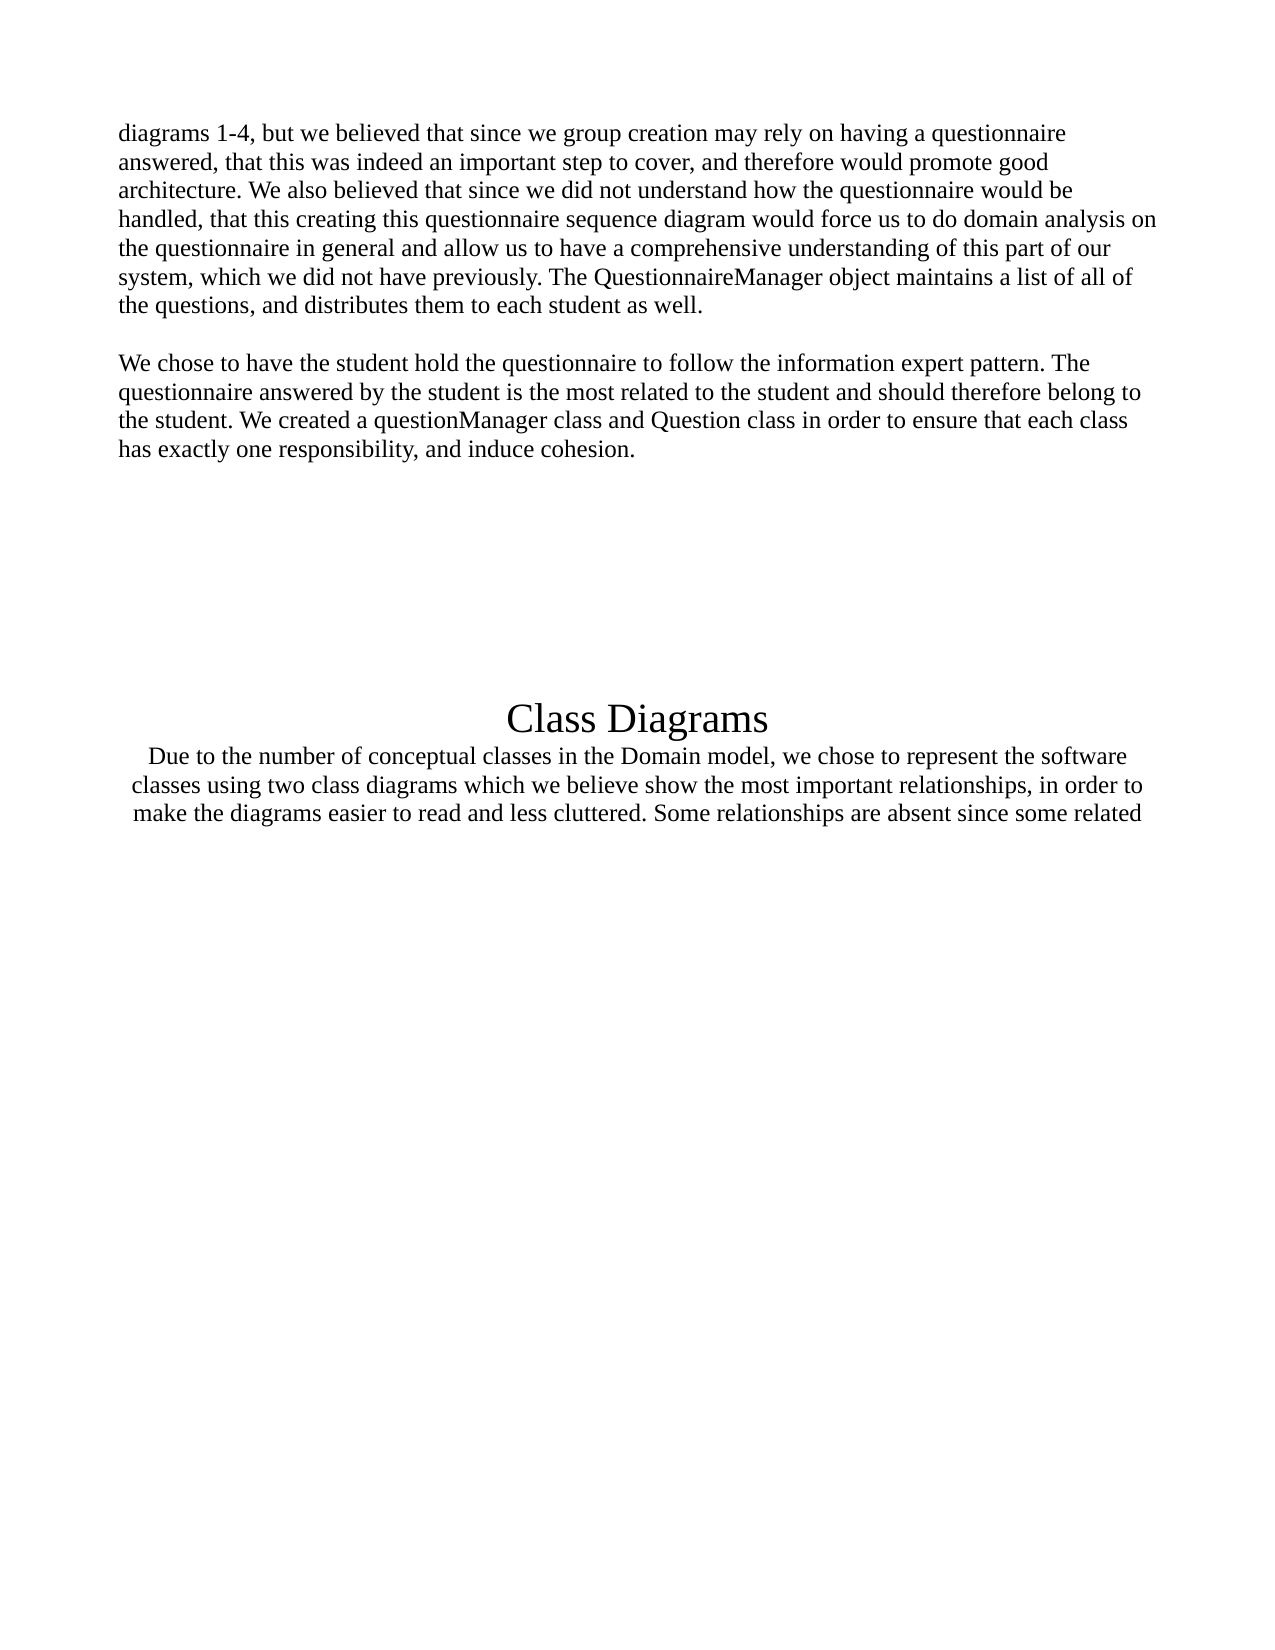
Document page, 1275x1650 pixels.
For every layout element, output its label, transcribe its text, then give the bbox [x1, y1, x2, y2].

text diagrams 1-4, but we believed that since we group creation may rely on having a questionnaire answered, that this was indeed an important step to cover, and therefore would promote good architecture. We also believed that since we did not understand how the questionnaire would be handled, that this creating this questionnaire sequence diagram would force us to do domain analysis on the questionnaire in general and allow us to have a comprehensive understanding of this part of our system, which we did not have previously. The QuestionnaireManager object maintains a list of all of the questions, and distributes them to each student as well. [118, 118, 1157, 319]
text We chose to have the student hold the questionnaire to follow the information expert pattern. The questionnaire answered by the student is the most related to the student and should therefore belong to the student. We created a questionManager class and Question class in order to ensure that each class has exactly one responsibility, and induce cohesion. [118, 348, 1157, 463]
text Due to the number of conceptual classes in the Domain model, we chose to represent the software classes using two class diagrams which we believe show the most important relationships, in order to make the diagrams easier to read and less cluttered. Some relationships are absent since some related [118, 741, 1157, 827]
text Class Diagrams [118, 693, 1157, 741]
